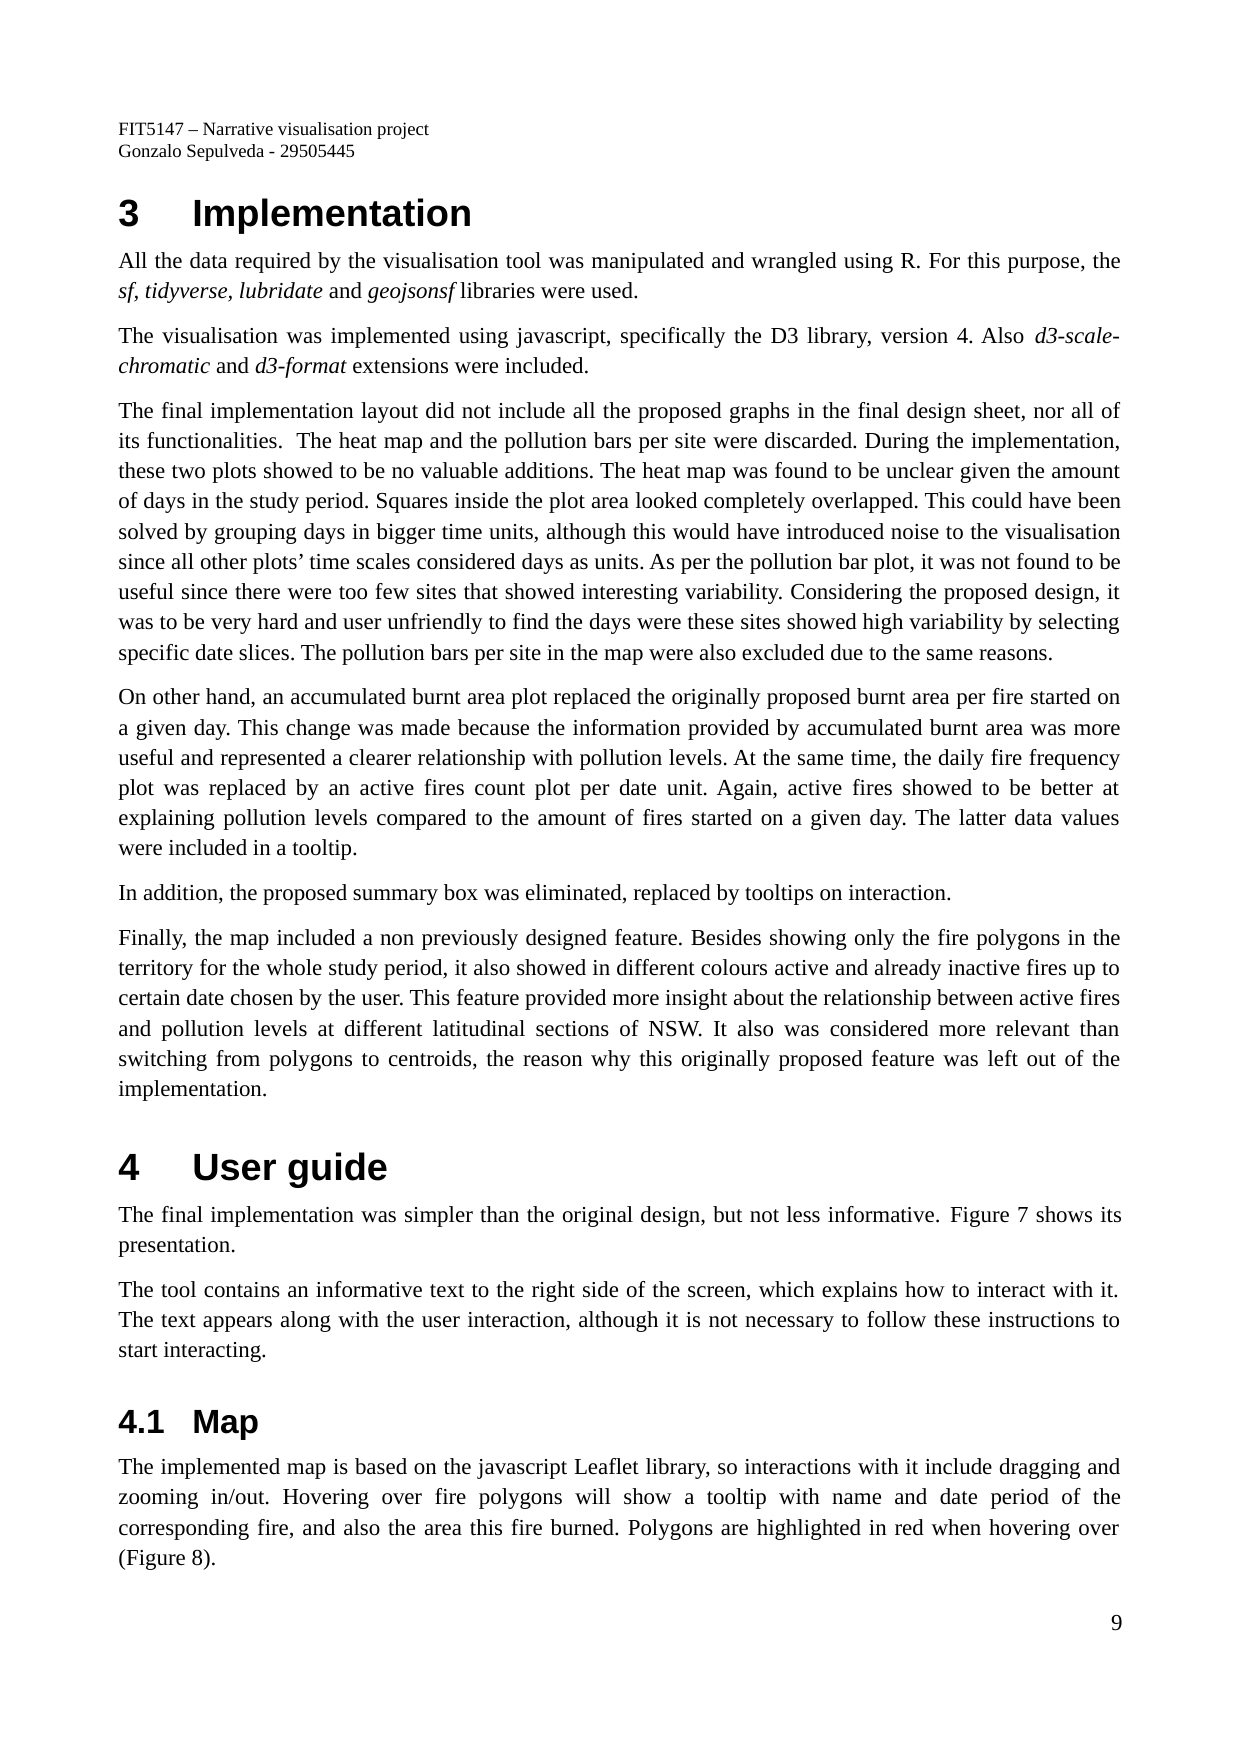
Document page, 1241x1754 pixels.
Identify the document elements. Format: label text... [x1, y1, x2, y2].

subtitle User guide [118, 1145, 1122, 1188]
text Finally, the map included a non previously designed feature. Besides showing only the fire polygons in the territory for the whole study period, it also showed in different colours active and already inactive fires up to certain date chosen by the user. This feature provided more insight about the relationship between active fires and pollution levels at different latitudinal sections of NSW. It also was considered more relevant than switching from polygons to centroids, the reason why this originally proposed feature was left out of the implementation. [118, 924, 1122, 1101]
subtitle Implementation [118, 191, 1122, 234]
text The final implementation was simpler than the original design, but not less informative. Figure 7 shows its presentation. [118, 1201, 1122, 1257]
text The implemented map is based on the javascript Leaflet library, so interactions with it include dragging and zooming in/out. Hovering over fire polygons will show a tooltip with name and date period of the corresponding fire, and also the area this fire burned. Polygons are highlighted in red when hovering over (Figure 8). [118, 1453, 1122, 1570]
text On other hand, an accumulated burnt area plot replaced the originally proposed burnt area per fire started on a given day. This change was made because the information provided by accumulated burnt area was more useful and represented a clearer relationship with pollution levels. At the same time, the daily fire frequency plot was replaced by an active fires count plot per date unit. Again, active fires showed to be better at explaining pollution levels compared to the amount of fires started on a given day. The latter data values were included in a tooltip. [118, 683, 1122, 861]
text The final implementation layout did not include all the proposed graphs in the final design sheet, nor all of its functionalities. The heat map and the pollution bars per site were discarded. During the implementation, these two plots showed to be no valuable additions. The heat map was found to be unclear given the amount of days in the study period. Squares inside the plot area looked completely overlapped. This could have been solved by grouping days in bigger time units, although this would have introduced noise to the visualisation since all other plots’ time scales considered days as units. As per the pollution bar plot, it was not found to be useful since there were too few sites that showed interesting variability. Considering the proposed design, it was to be very hard and user unfriendly to find the days were these sites showed high variability by selecting specific date slices. The pollution bars per site in the map were also excluded due to the same reasons. [118, 397, 1122, 665]
text In addition, the proposed summary box was eliminated, replaced by tooltips on interaction. [118, 879, 1122, 906]
text The tool contains an informative text to the right side of the screen, which explains how to interact with it. The text appears along with the user interaction, although it is not necessary to follow these instructions to start interacting. [118, 1276, 1122, 1363]
text The visualisation was implemented using javascript, specifically the D3 library, version 4. Also d3-scale-chromatic and d3-format extensions were included. [118, 322, 1122, 378]
subtitle Map [118, 1402, 1122, 1441]
text All the data required by the visualisation tool was manipulated and wrangled using R. For this purpose, the sf, tidyverse, lubridate and geojsonsf libraries were used. [118, 247, 1122, 303]
